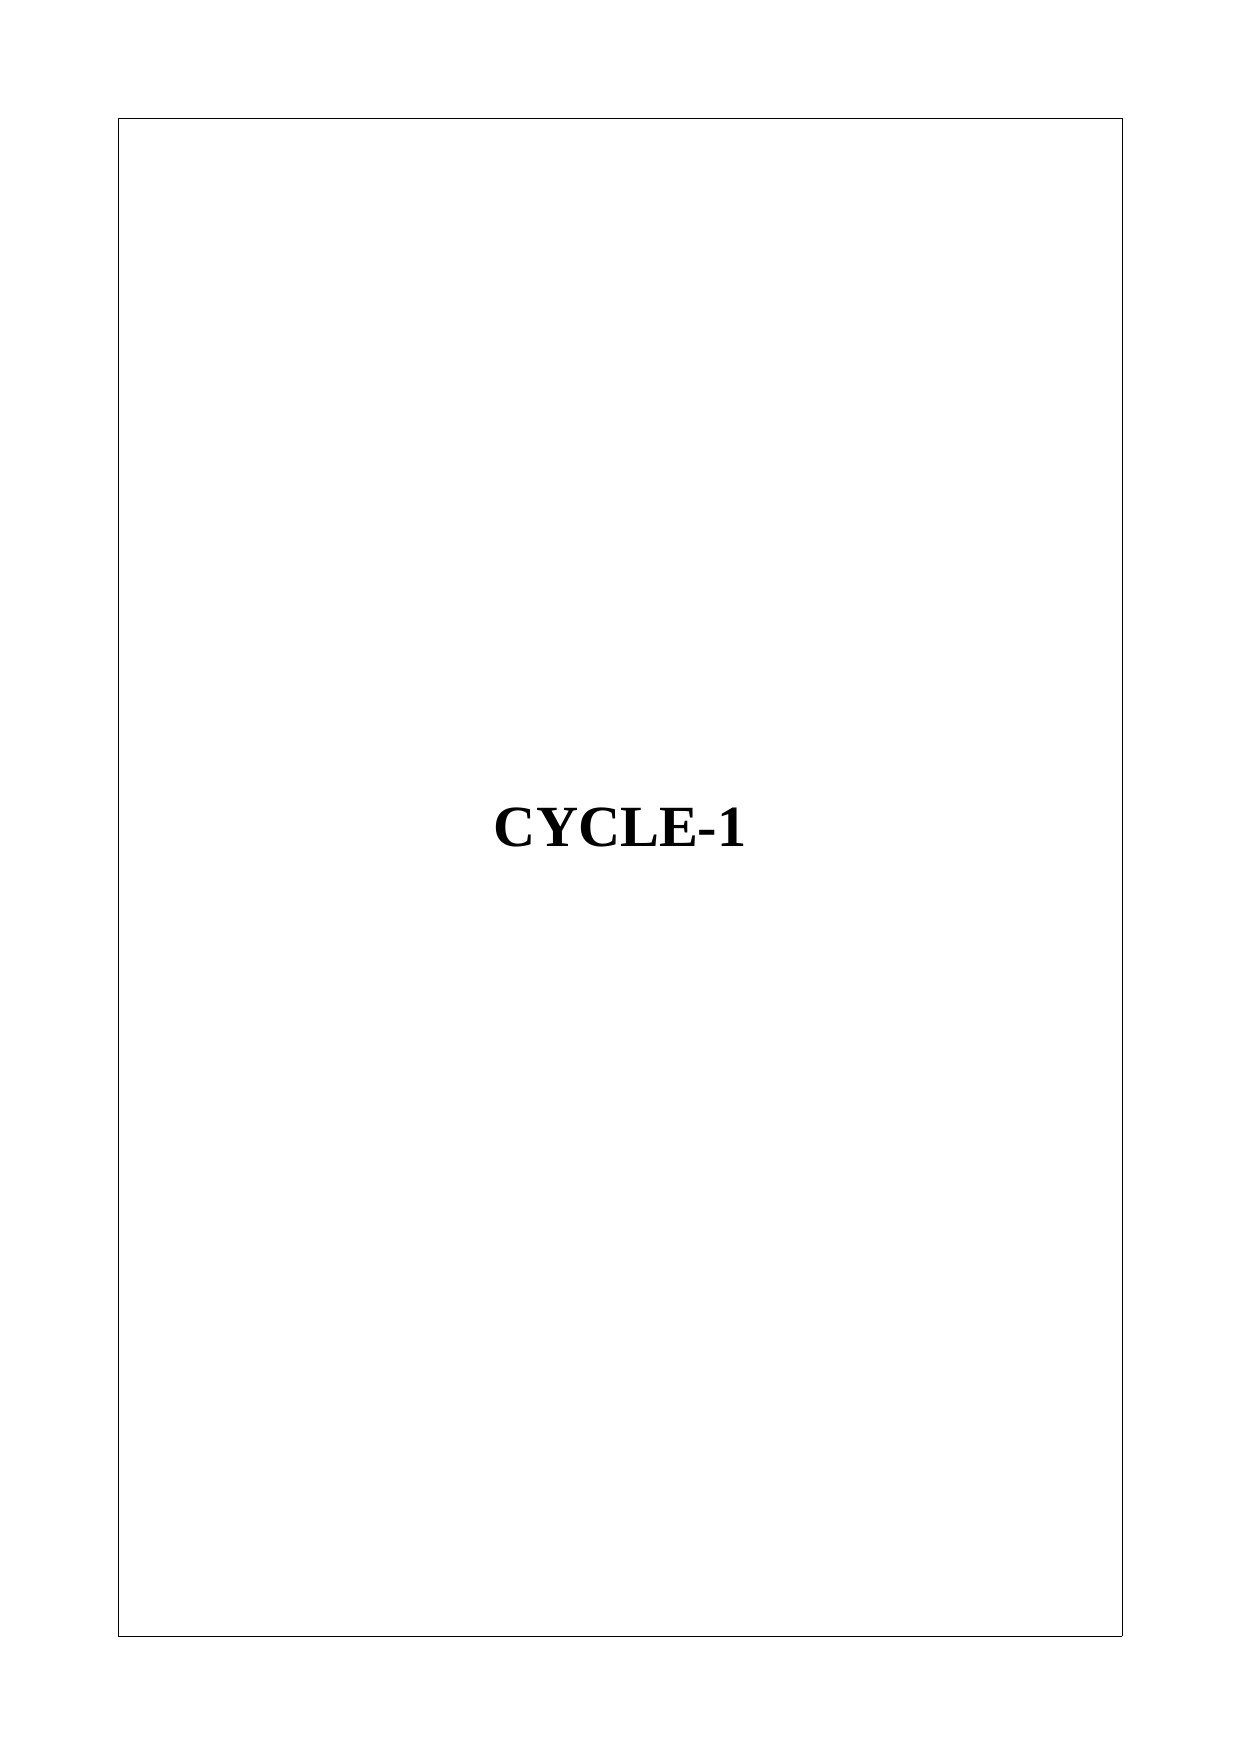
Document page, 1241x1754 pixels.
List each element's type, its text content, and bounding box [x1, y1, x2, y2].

text CYCLE-1 [121, 792, 1119, 859]
